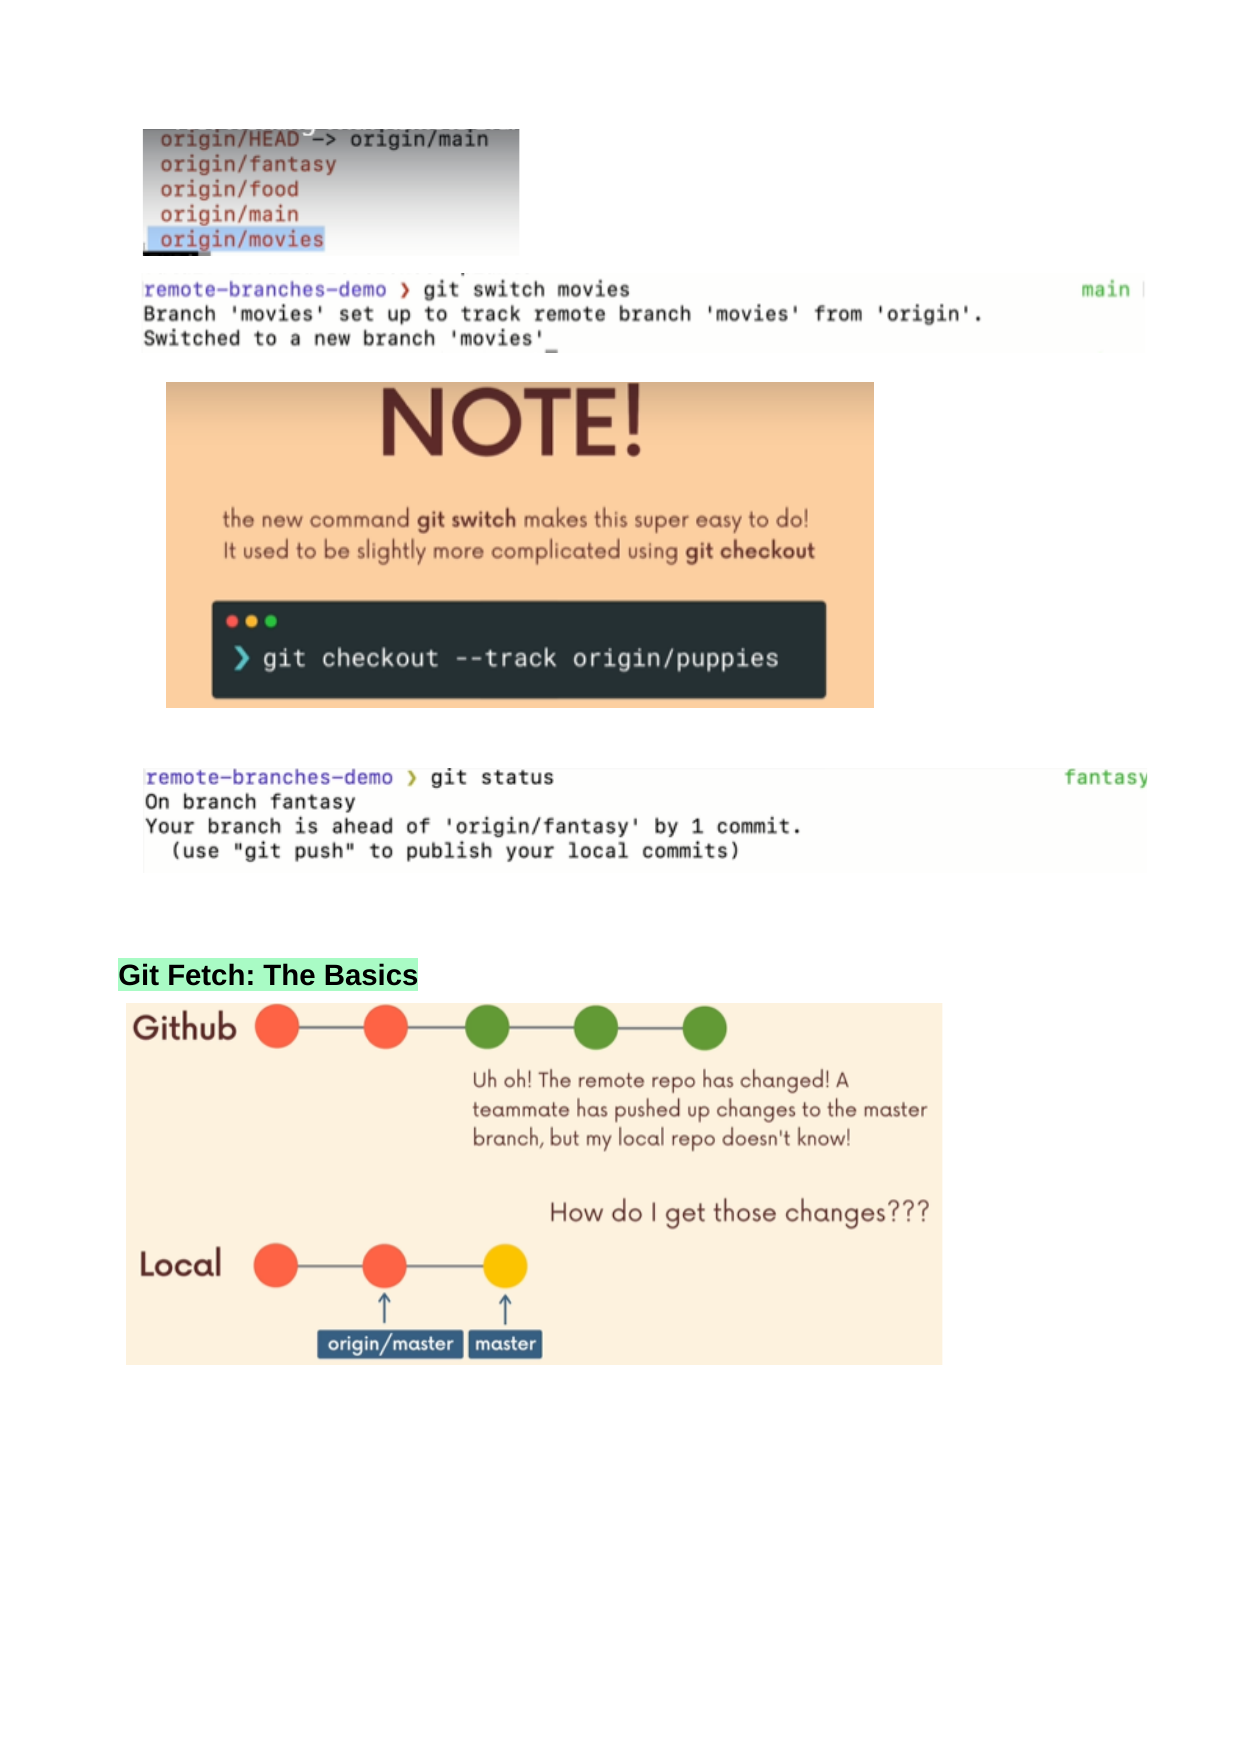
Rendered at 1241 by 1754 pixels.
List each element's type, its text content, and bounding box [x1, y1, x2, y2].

picture [141, 273, 1146, 353]
subtitle Git Fetch: The Basics [418, 958, 1122, 991]
picture [126, 1003, 943, 1365]
picture [142, 129, 520, 256]
picture [143, 768, 1148, 873]
picture [166, 382, 874, 708]
